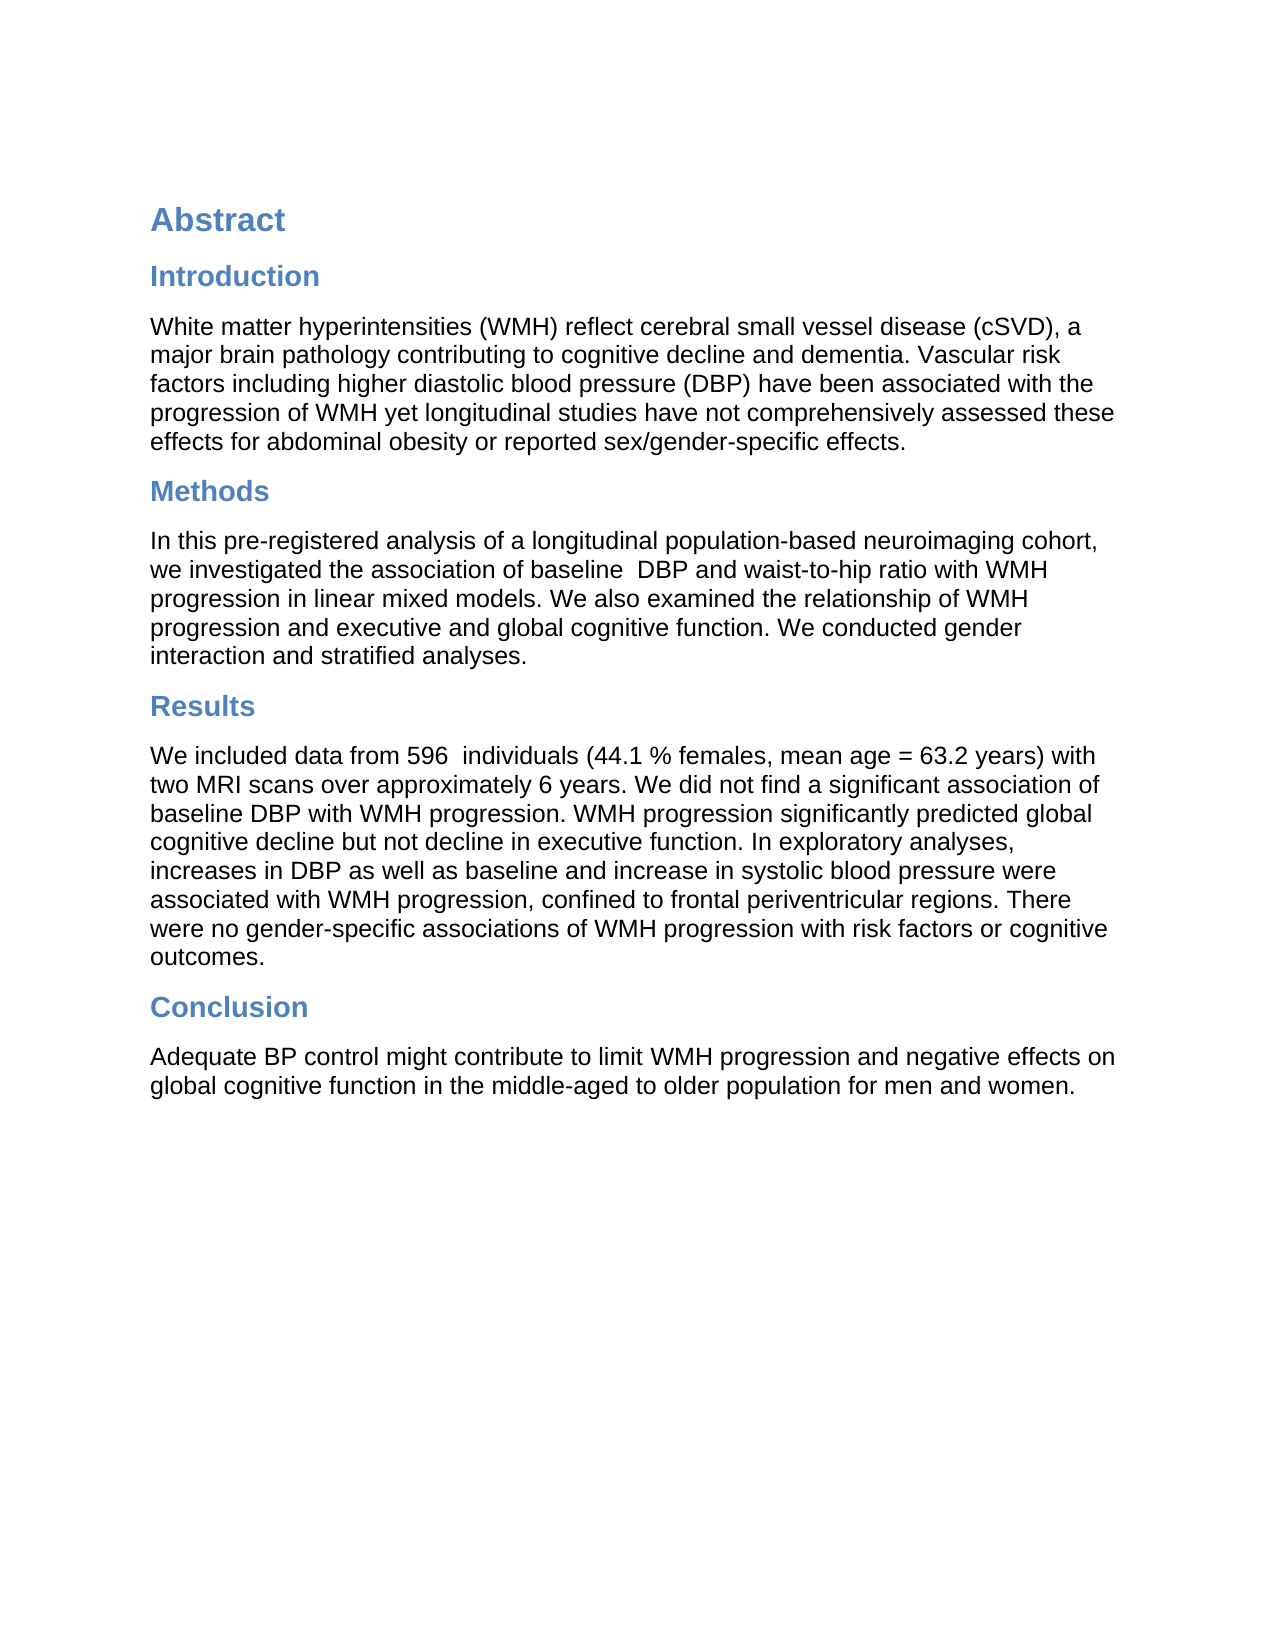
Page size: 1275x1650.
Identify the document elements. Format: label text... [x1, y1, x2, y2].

subtitle Abstract [150, 200, 1125, 238]
text Adequate BP control might contribute to limit WMH progression and negative effects on global cognitive function in the middle-aged to older population for men and women. [150, 1042, 1125, 1100]
text In this pre-registered analysis of a longitudinal population-based neuroimaging cohort, we investigated the association of baseline DBP and waist-to-hip ratio with WMH progression in linear mixed models. We also examined the relationship of WMH progression and executive and global cognitive function. We conducted gender interaction and stratified analyses. [150, 526, 1125, 670]
subtitle Introduction [150, 259, 1125, 293]
text Results [150, 689, 1125, 722]
text Methods [150, 474, 1125, 508]
text Conclusion [150, 990, 1125, 1023]
text White matter hyperintensities (WMH) reflect cerebral small vessel disease (cSVD), a major brain pathology contributing to cognitive decline and dementia. Vascular risk factors including higher diastolic blood pressure (DBP) have been associated with the progression of WMH yet longitudinal studies have not comprehensively assessed these effects for abdominal obesity or reported sex/gender-specific effects. [150, 312, 1125, 455]
text We included data from 596 individuals (44.1 % females, mean age = 63.2 years) with two MRI scans over approximately 6 years. We did not find a significant association of baseline DBP with WMH progression. WMH progression significantly predicted global cognitive decline but not decline in executive function. In exploratory analyses, increases in DBP as well as baseline and increase in systolic blood pressure were associated with WMH progression, confined to frontal periventricular regions. There were no gender-specific associations of WMH progression with risk factors or cognitive outcomes. [150, 741, 1125, 971]
